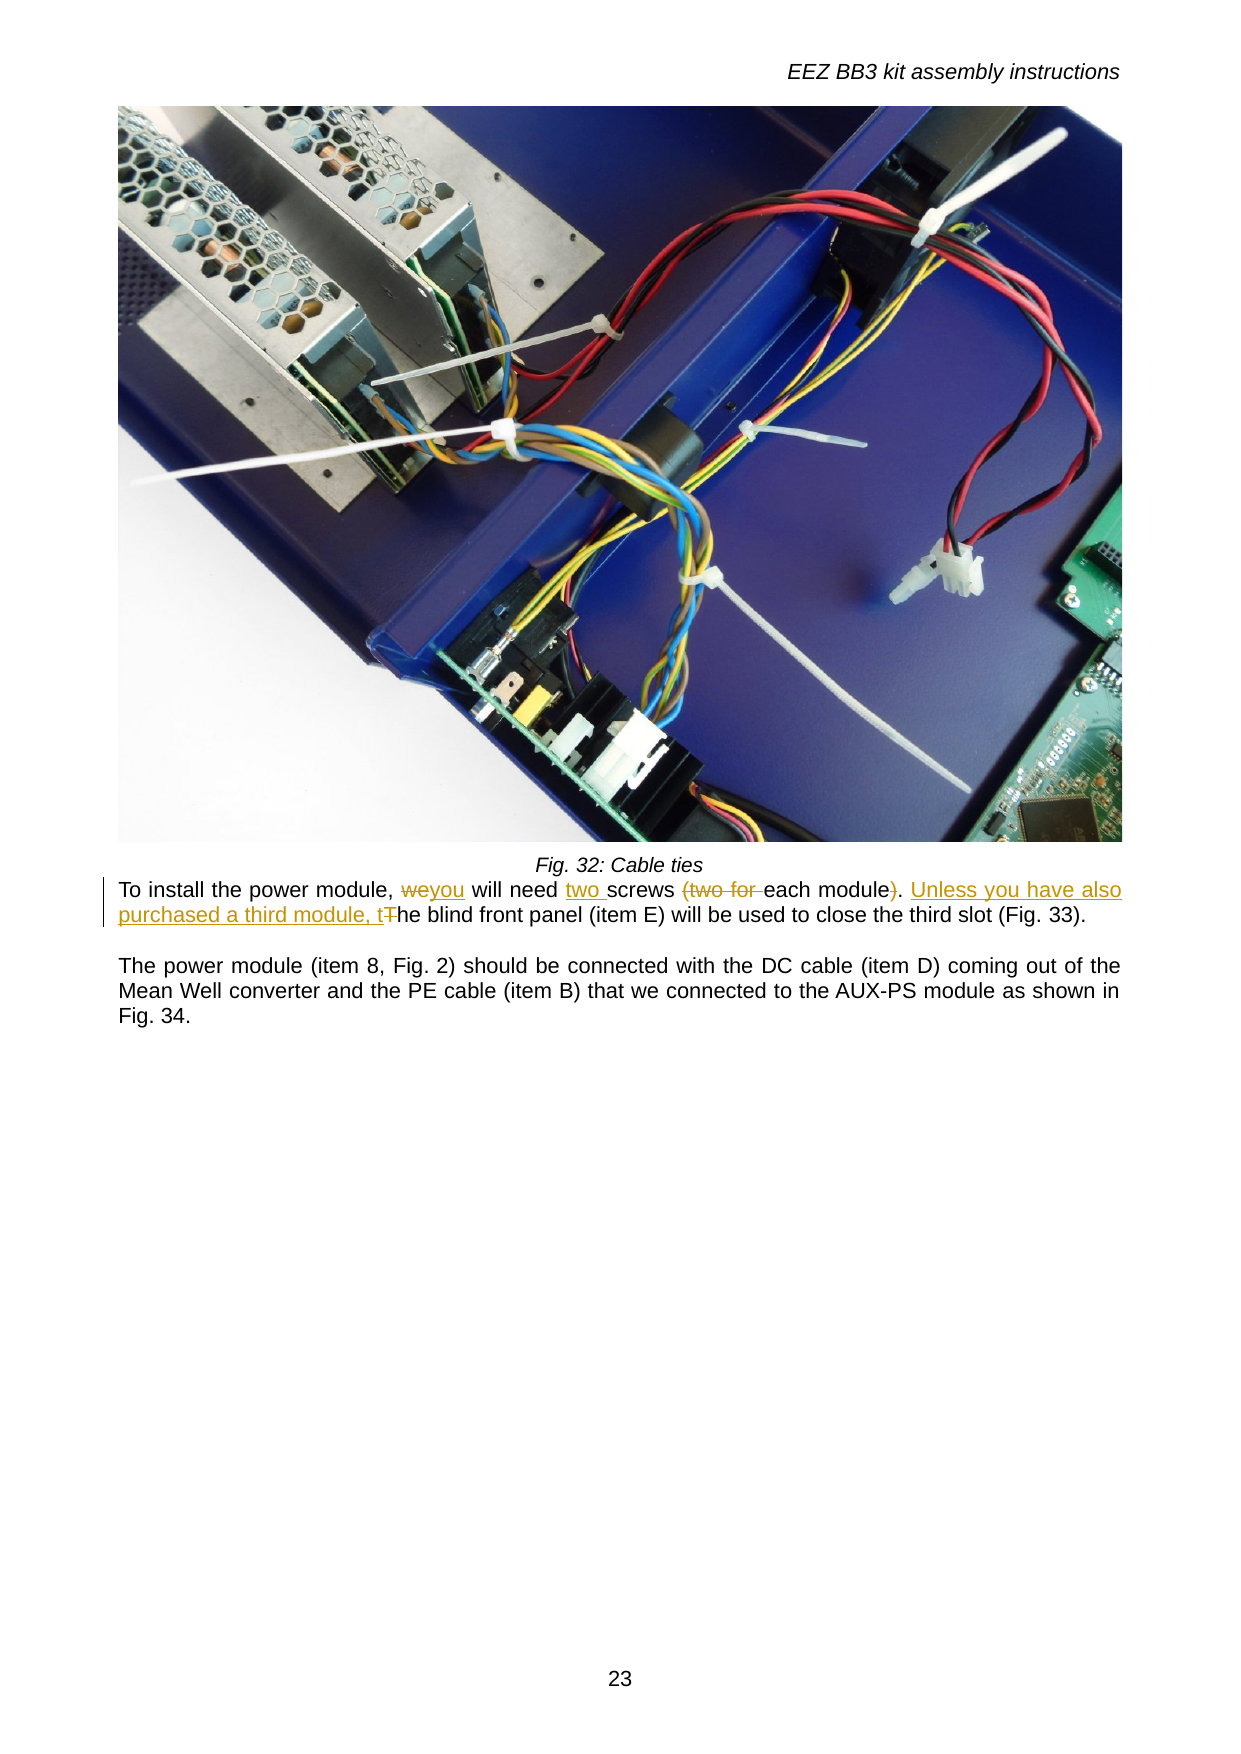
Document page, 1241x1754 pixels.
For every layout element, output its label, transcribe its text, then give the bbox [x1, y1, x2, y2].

text Fig. 32: Cable ties [118, 842, 1122, 877]
text To install the power module, you will need two screws each module. Unless you have also purchased a third module, the blind front panel (item E) will be used to close the third slot (Fig. 33). [118, 877, 1122, 927]
text The power module (item 8, Fig. 2) should be connected with the DC cable (item D) coming out of the Mean Well converter and the PE cable (item B) that we connected to the AUX-PS module as shown in Fig. 34. [118, 952, 1122, 1028]
picture [118, 106, 1123, 842]
